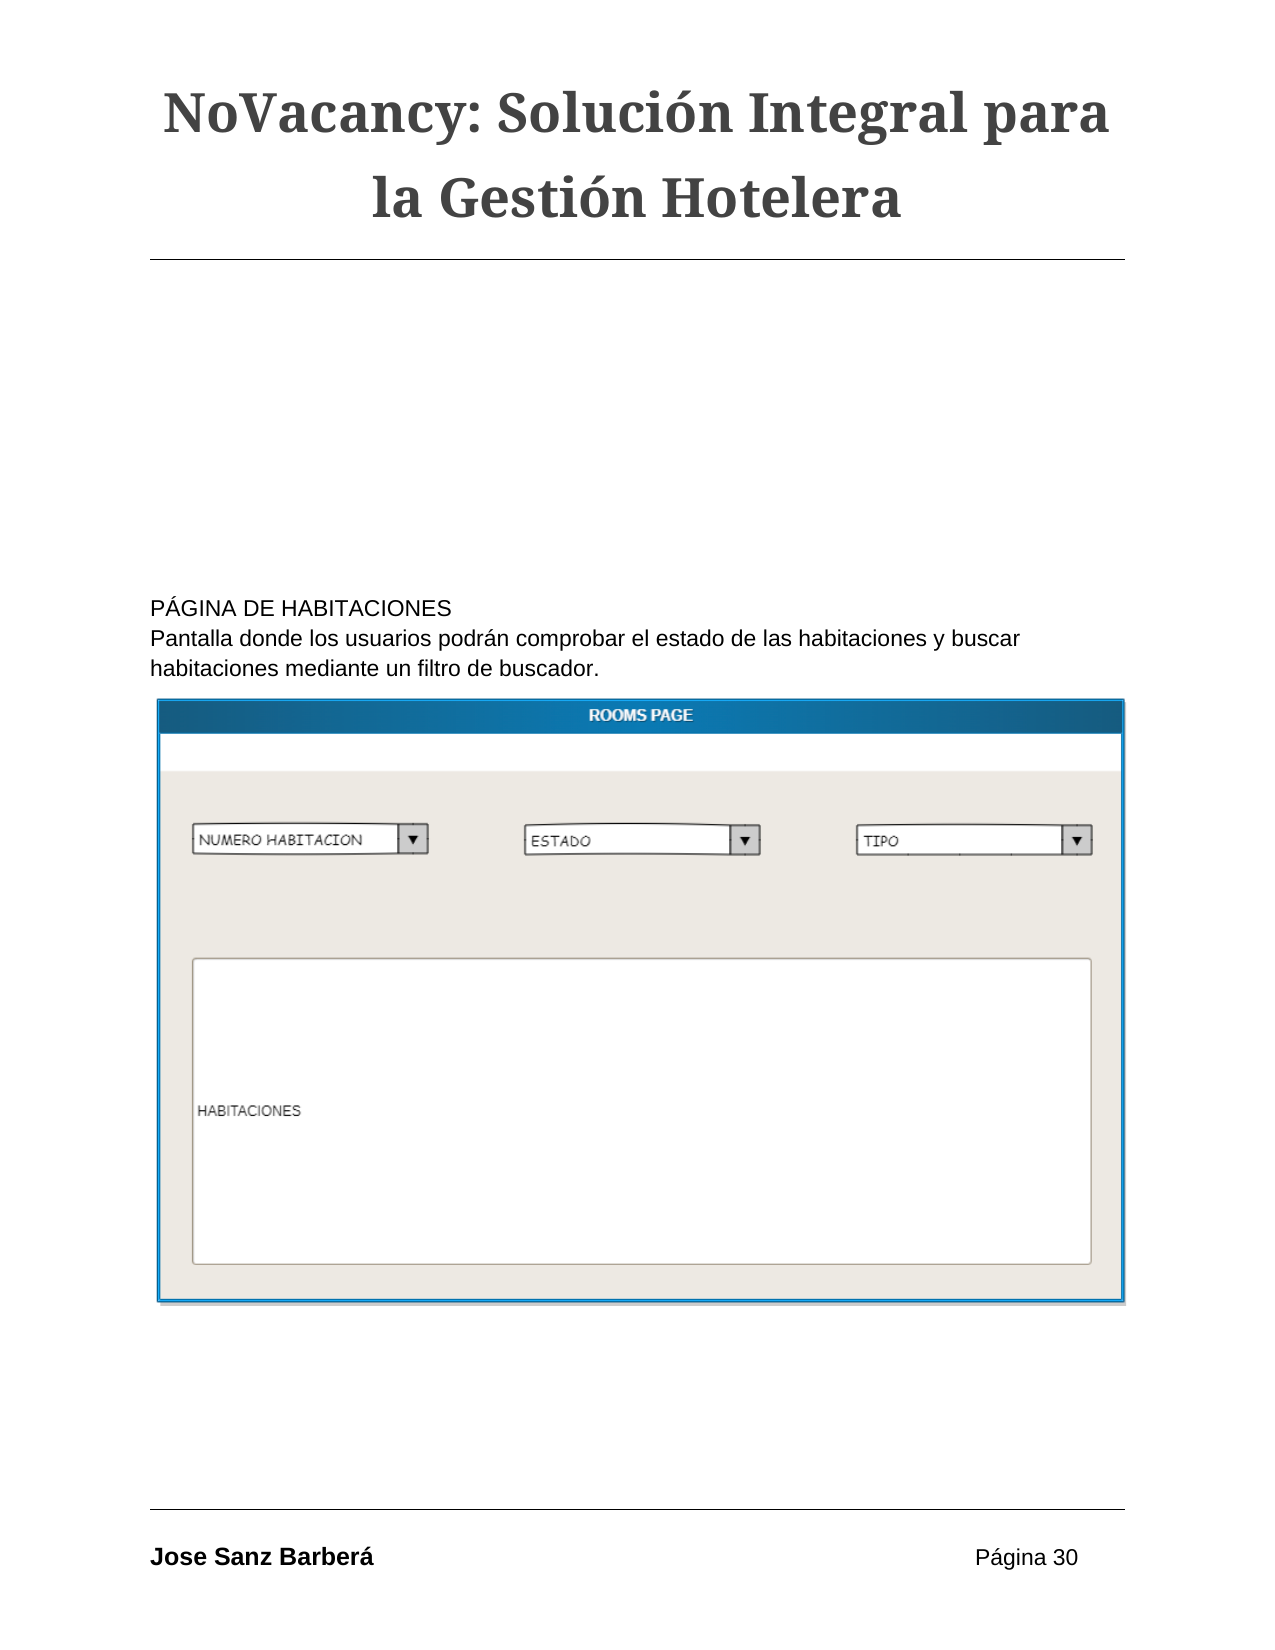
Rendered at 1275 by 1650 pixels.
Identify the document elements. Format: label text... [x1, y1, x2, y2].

text Pantalla donde los usuarios podrán comprobar el estado de las habitaciones y buscar habitaciones mediante un filtro de buscador. [150, 625, 1125, 681]
text PÁGINA DE HABITACIONES [150, 594, 1125, 621]
picture [151, 694, 1127, 1306]
